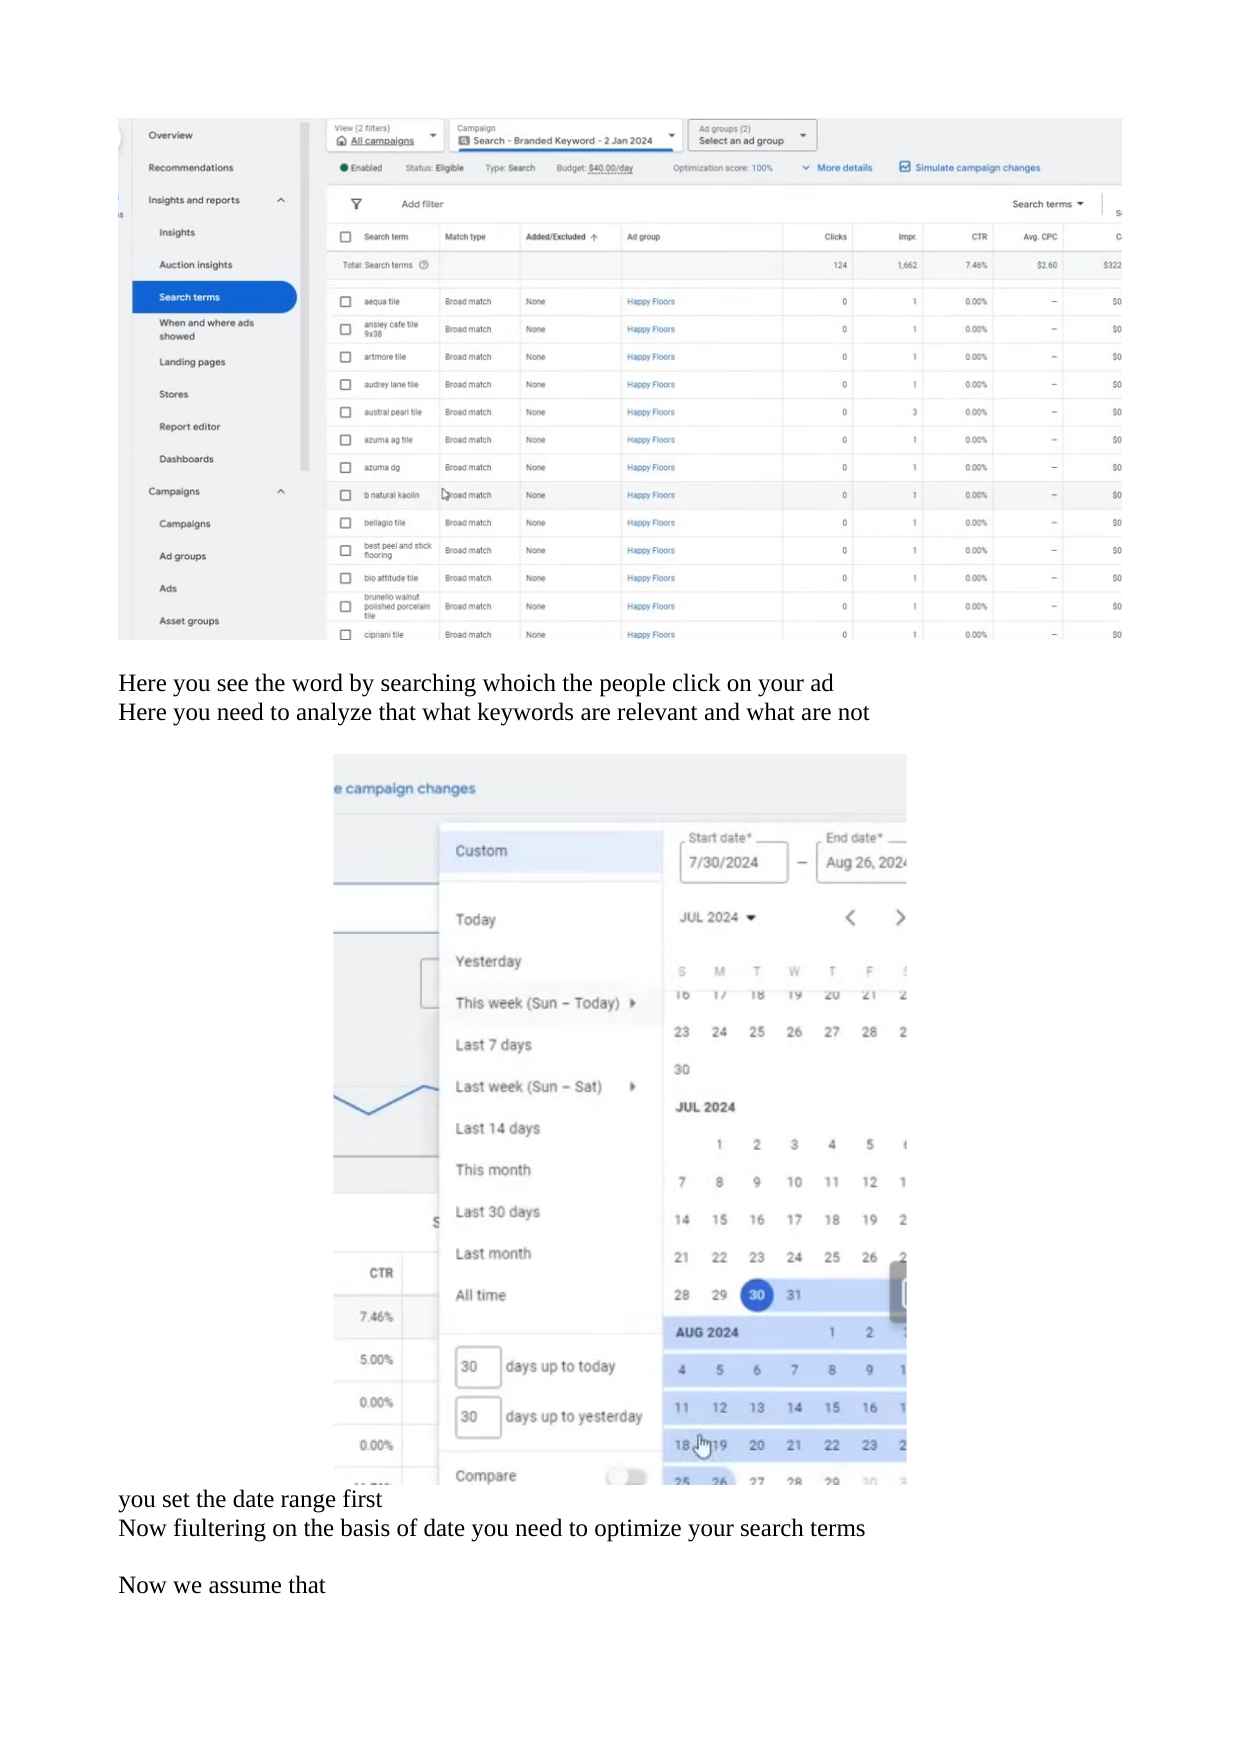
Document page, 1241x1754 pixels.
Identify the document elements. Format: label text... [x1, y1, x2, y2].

text Here you need to analyze that what keywords are relevant and what are not [118, 697, 1122, 726]
text Here you see the word by searching whoich the people click on your ad [118, 668, 1122, 697]
text you set the date range first [118, 755, 1122, 1513]
picture [118, 118, 1122, 640]
text Now we assume that [118, 1571, 1122, 1599]
text Now fiultering on the basis of date you need to optimize your search terms [118, 1513, 1122, 1542]
picture [333, 754, 907, 1485]
